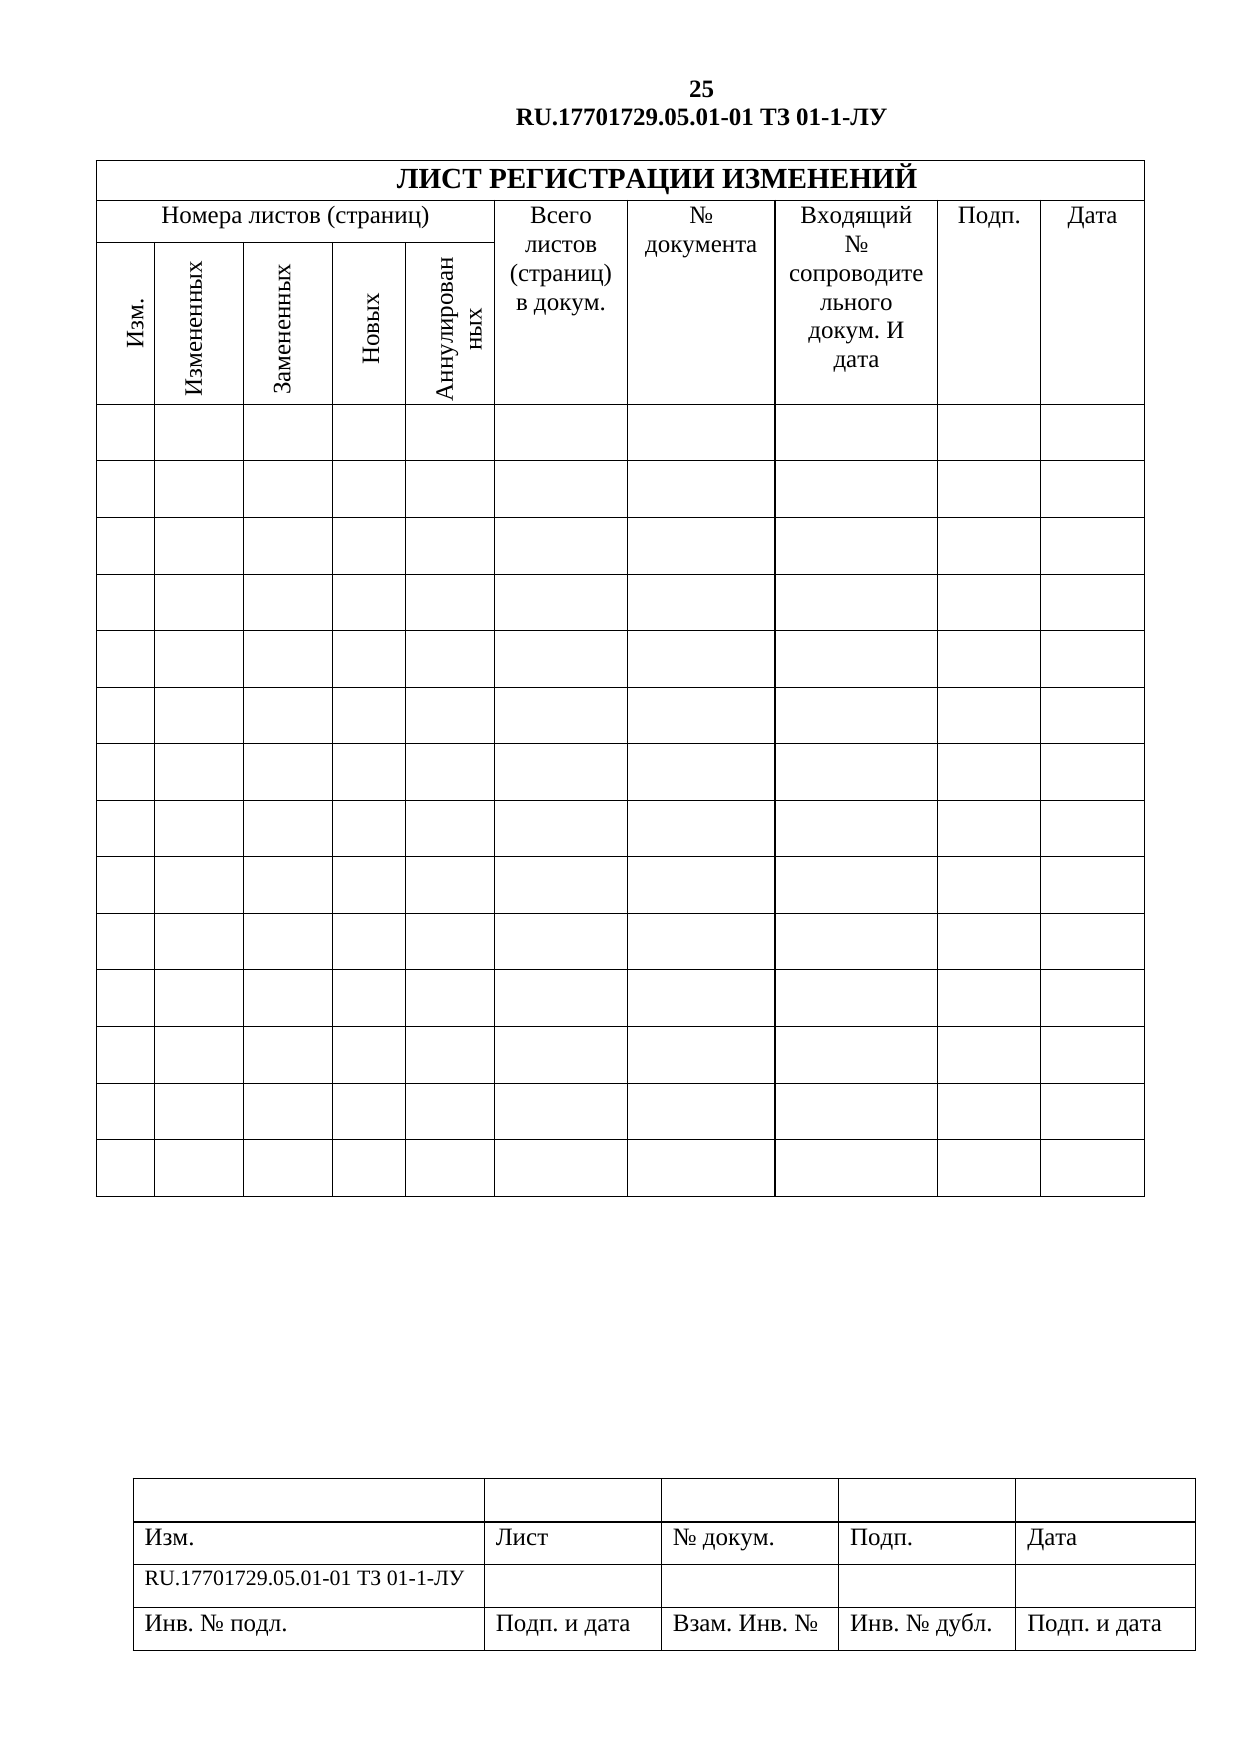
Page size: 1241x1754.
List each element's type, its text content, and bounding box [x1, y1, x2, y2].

table_cell Измененных [155, 243, 243, 404]
table_cell [97, 744, 154, 800]
table_cell [406, 575, 494, 630]
table_cell [155, 688, 243, 743]
table_cell [155, 914, 243, 969]
table_cell [938, 405, 1040, 460]
table_cell [333, 914, 405, 969]
table_cell [628, 744, 774, 800]
table_cell [938, 857, 1040, 913]
table_cell [628, 405, 774, 460]
table_cell [495, 801, 627, 856]
table_cell [1041, 1084, 1144, 1139]
table_cell [1041, 801, 1144, 856]
table_cell [155, 405, 243, 460]
table_cell [333, 688, 405, 743]
table_cell № документа [628, 201, 774, 404]
table_cell [938, 1027, 1040, 1082]
table_cell [97, 688, 154, 743]
table_cell [244, 518, 332, 573]
table_cell [776, 744, 937, 800]
table_cell [97, 801, 154, 856]
table_cell [244, 1084, 332, 1139]
table_cell [495, 914, 627, 969]
table_cell [938, 461, 1040, 517]
table_cell [155, 857, 243, 913]
table_cell [776, 688, 937, 743]
table_cell [406, 518, 494, 573]
table_cell [406, 914, 494, 969]
table_cell [628, 857, 774, 913]
table_cell [495, 857, 627, 913]
table_cell [1041, 405, 1144, 460]
table_cell [97, 914, 154, 969]
table_cell [1041, 914, 1144, 969]
table_cell [1041, 461, 1144, 517]
table_cell [938, 518, 1040, 573]
table_cell [406, 1027, 494, 1082]
table_cell [495, 1140, 627, 1196]
table_cell [628, 1027, 774, 1082]
table_cell [776, 801, 937, 856]
table_cell [244, 575, 332, 630]
table_cell [628, 631, 774, 687]
table_cell [938, 1140, 1040, 1196]
table_cell [776, 461, 937, 517]
table_cell [1041, 744, 1144, 800]
table_cell [406, 801, 494, 856]
table_cell [333, 744, 405, 800]
table_cell [495, 631, 627, 687]
table_cell [333, 518, 405, 573]
table_cell [333, 631, 405, 687]
table_cell [1041, 688, 1144, 743]
table_cell [776, 518, 937, 573]
table_cell [495, 744, 627, 800]
table_cell [333, 970, 405, 1026]
table_cell Входящий № сопроводительного докум. И дата [776, 201, 937, 404]
table_cell [97, 970, 154, 1026]
table_cell [155, 631, 243, 687]
table_cell [244, 405, 332, 460]
table_cell [333, 801, 405, 856]
table_cell [333, 575, 405, 630]
table_cell [333, 1027, 405, 1082]
table_cell [155, 801, 243, 856]
table_cell [776, 1140, 937, 1196]
table_cell [628, 970, 774, 1026]
table_cell [628, 518, 774, 573]
table_cell [244, 688, 332, 743]
table_cell Новых [333, 243, 405, 404]
table_header ЛИСТ РЕГИСТРАЦИИ ИЗМЕНЕНИЙ [97, 161, 1144, 199]
table_cell [938, 1084, 1040, 1139]
table_cell [244, 1027, 332, 1082]
table_cell [155, 575, 243, 630]
table_cell [155, 1027, 243, 1082]
table_cell [97, 518, 154, 573]
table_cell [333, 857, 405, 913]
table_cell [1041, 518, 1144, 573]
table_cell [1041, 1140, 1144, 1196]
table_cell [406, 1140, 494, 1196]
table_cell [1041, 857, 1144, 913]
table_cell [495, 405, 627, 460]
table_cell [1041, 970, 1144, 1026]
table_cell [244, 744, 332, 800]
table_cell [495, 575, 627, 630]
table_cell [628, 1140, 774, 1196]
table_cell [938, 744, 1040, 800]
table_cell [1041, 1027, 1144, 1082]
table_cell [333, 1084, 405, 1139]
table_cell [628, 575, 774, 630]
table_cell [97, 405, 154, 460]
table_cell [244, 970, 332, 1026]
table_cell [628, 461, 774, 517]
table_cell [776, 575, 937, 630]
table_cell [406, 461, 494, 517]
table_cell [776, 914, 937, 969]
table_cell [938, 688, 1040, 743]
table_cell [406, 857, 494, 913]
table_cell [938, 914, 1040, 969]
table_cell [776, 970, 937, 1026]
table_cell [495, 518, 627, 573]
table_cell [406, 688, 494, 743]
table_cell [406, 631, 494, 687]
table_cell [97, 857, 154, 913]
table_cell [938, 575, 1040, 630]
table_cell [938, 970, 1040, 1026]
table_cell [406, 405, 494, 460]
table_cell Замененных [244, 243, 332, 404]
table_cell Подп. [938, 201, 1040, 404]
table_cell [776, 631, 937, 687]
table_cell Всего листов (страниц) в докум. [495, 201, 627, 404]
table_cell Аннулированных [406, 243, 494, 404]
table_cell Дата [1041, 201, 1144, 404]
table_cell [938, 801, 1040, 856]
table_cell [938, 631, 1040, 687]
table_cell [244, 857, 332, 913]
table_cell [155, 970, 243, 1026]
table_cell [97, 1027, 154, 1082]
table_cell [97, 1084, 154, 1139]
table_cell [628, 801, 774, 856]
table_cell [244, 1140, 332, 1196]
table_cell [97, 575, 154, 630]
table_cell [155, 1140, 243, 1196]
table_cell [155, 744, 243, 800]
table_cell [628, 1084, 774, 1139]
table_cell [97, 461, 154, 517]
table_cell [333, 405, 405, 460]
table_cell [244, 461, 332, 517]
table_cell Номера листов (страниц) [97, 201, 494, 242]
table_cell [406, 1084, 494, 1139]
table_cell [244, 631, 332, 687]
table_cell [333, 461, 405, 517]
table_cell [97, 1140, 154, 1196]
table_cell [244, 801, 332, 856]
table_cell [628, 688, 774, 743]
table_cell [333, 1140, 405, 1196]
table_cell [406, 970, 494, 1026]
table_cell [628, 914, 774, 969]
table_cell Изм. [97, 243, 154, 404]
table_cell [97, 631, 154, 687]
table_cell [244, 914, 332, 969]
table_cell [495, 1084, 627, 1139]
table_cell [155, 518, 243, 573]
table_cell [776, 1084, 937, 1139]
table_cell [406, 744, 494, 800]
table_cell [155, 1084, 243, 1139]
table_cell [495, 970, 627, 1026]
table_cell [495, 461, 627, 517]
table_cell [1041, 631, 1144, 687]
table_cell [495, 688, 627, 743]
table_cell [776, 857, 937, 913]
table_cell [776, 405, 937, 460]
table_cell [495, 1027, 627, 1082]
table_cell [776, 1027, 937, 1082]
table_cell [155, 461, 243, 517]
table_cell [1041, 575, 1144, 630]
